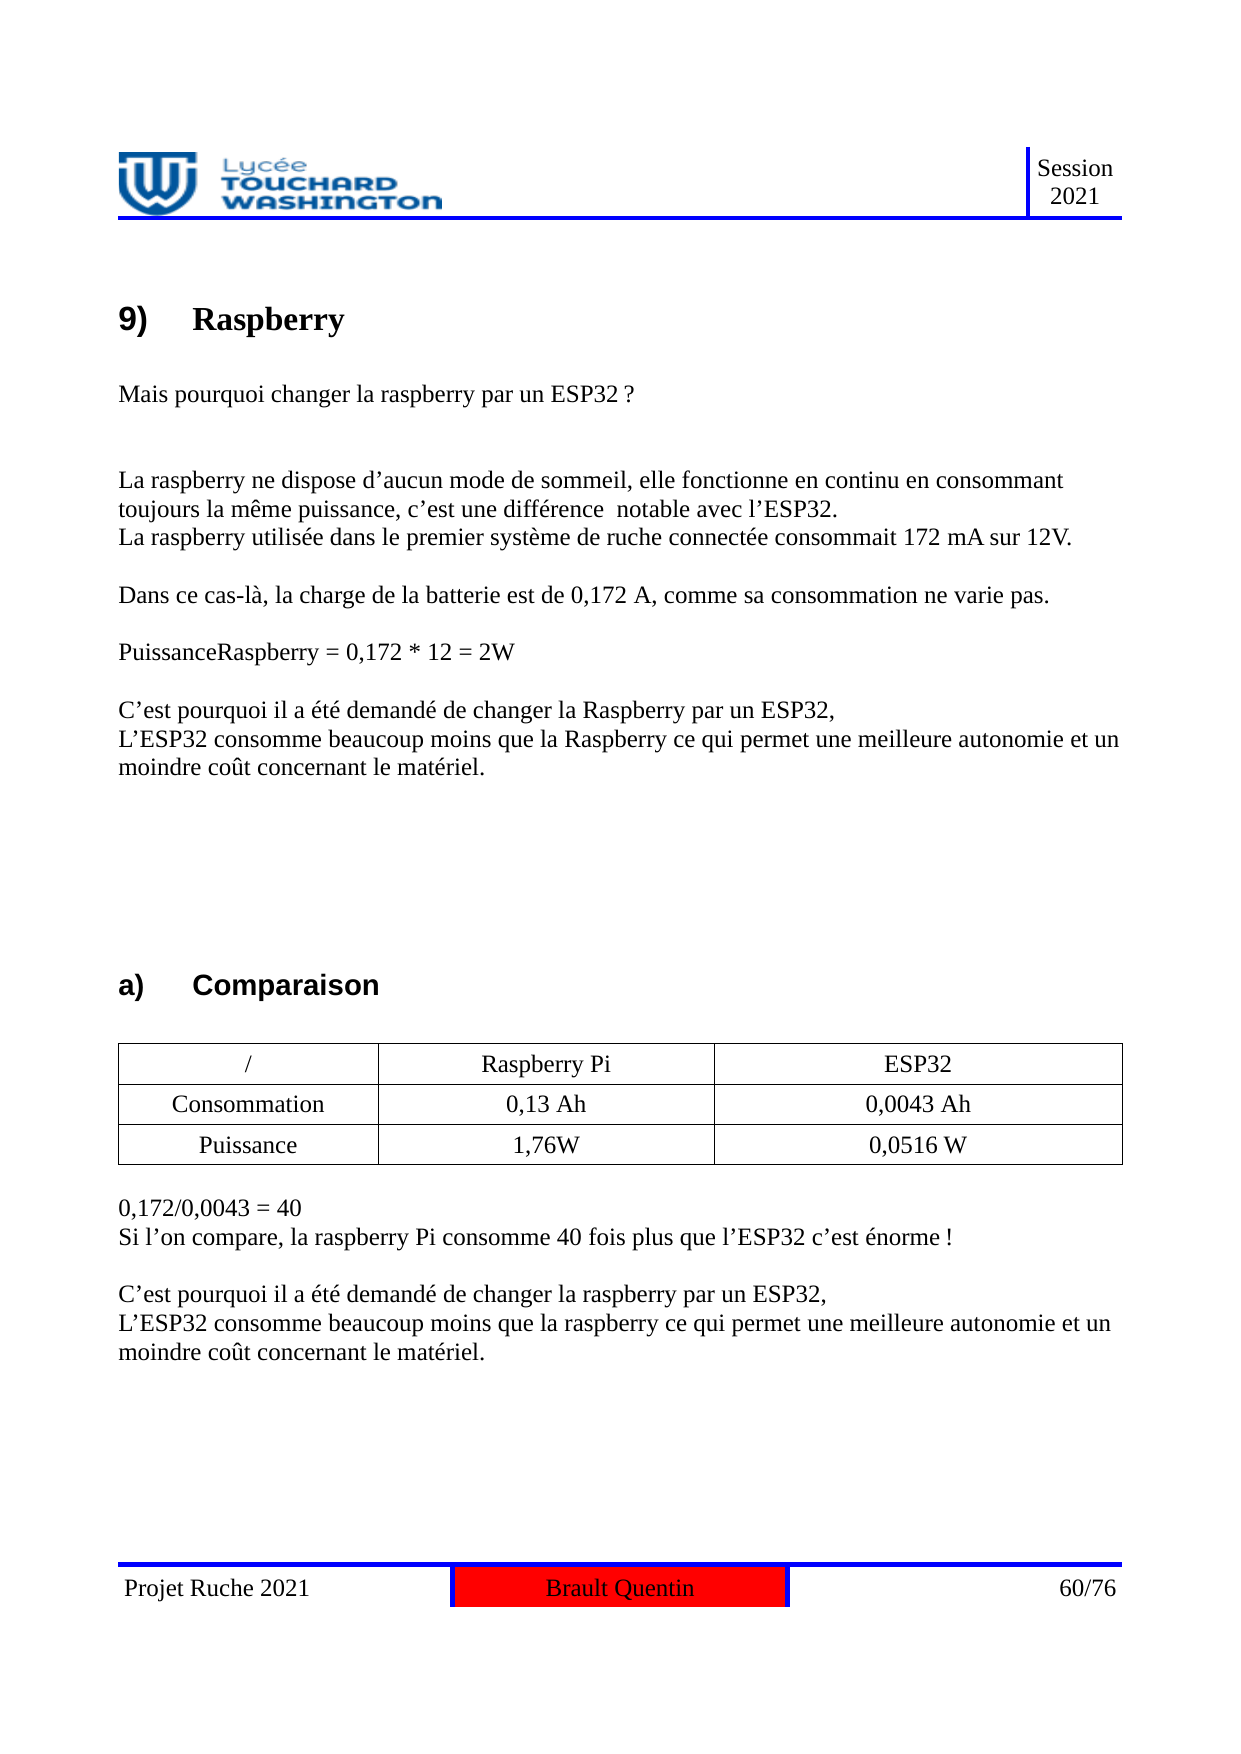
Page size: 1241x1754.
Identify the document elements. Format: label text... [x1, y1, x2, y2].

text La raspberry ne dispose d’aucun mode de sommeil, elle fonctionne en continu en consommant toujours la même puissance, c’est une différence notable avec l’ESP32. La raspberry utilisée dans le premier système de ruche connectée consommait 172 mA sur 12V. [118, 465, 1122, 551]
table_cell Puissance [119, 1125, 378, 1164]
picture [118, 152, 442, 216]
text C’est pourquoi il a été demandé de changer la raspberry par un ESP32, L’ESP32 consomme beaucoup moins que la raspberry ce qui permet une meilleure autonomie et un moindre coût concernant le matériel. [118, 1279, 1122, 1366]
text Dans ce cas-là, la charge de la batterie est de 0,172 A, comme sa consommation ne varie pas. [118, 580, 1122, 609]
table_cell Consommation [119, 1085, 378, 1124]
table_cell 0,13 Ah [379, 1085, 714, 1124]
table_header Raspberry Pi [379, 1044, 714, 1084]
table_header / [119, 1044, 378, 1084]
table_header ESP32 [715, 1044, 1122, 1084]
table_cell 0,0043 Ah [715, 1085, 1122, 1124]
subtitle Raspberry [118, 299, 1122, 337]
text C’est pourquoi il a été demandé de changer la Raspberry par un ESP32, L’ESP32 consomme beaucoup moins que la Raspberry ce qui permet une meilleure autonomie et un moindre coût concernant le matériel. [118, 695, 1122, 781]
table_cell 0,0516 W [715, 1125, 1122, 1164]
text Mais pourquoi changer la raspberry par un ESP32 ? [118, 379, 1122, 407]
text 0,172/0,0043 = 40 Si l’on compare, la raspberry Pi consomme 40 fois plus que l’ESP32 c’est énorme ! [118, 1193, 1122, 1251]
text PuissanceRaspberry = 0,172 * 12 = 2W [118, 637, 1122, 666]
subtitle Comparaison [118, 968, 1122, 1002]
table_cell 1,76W [379, 1125, 714, 1164]
